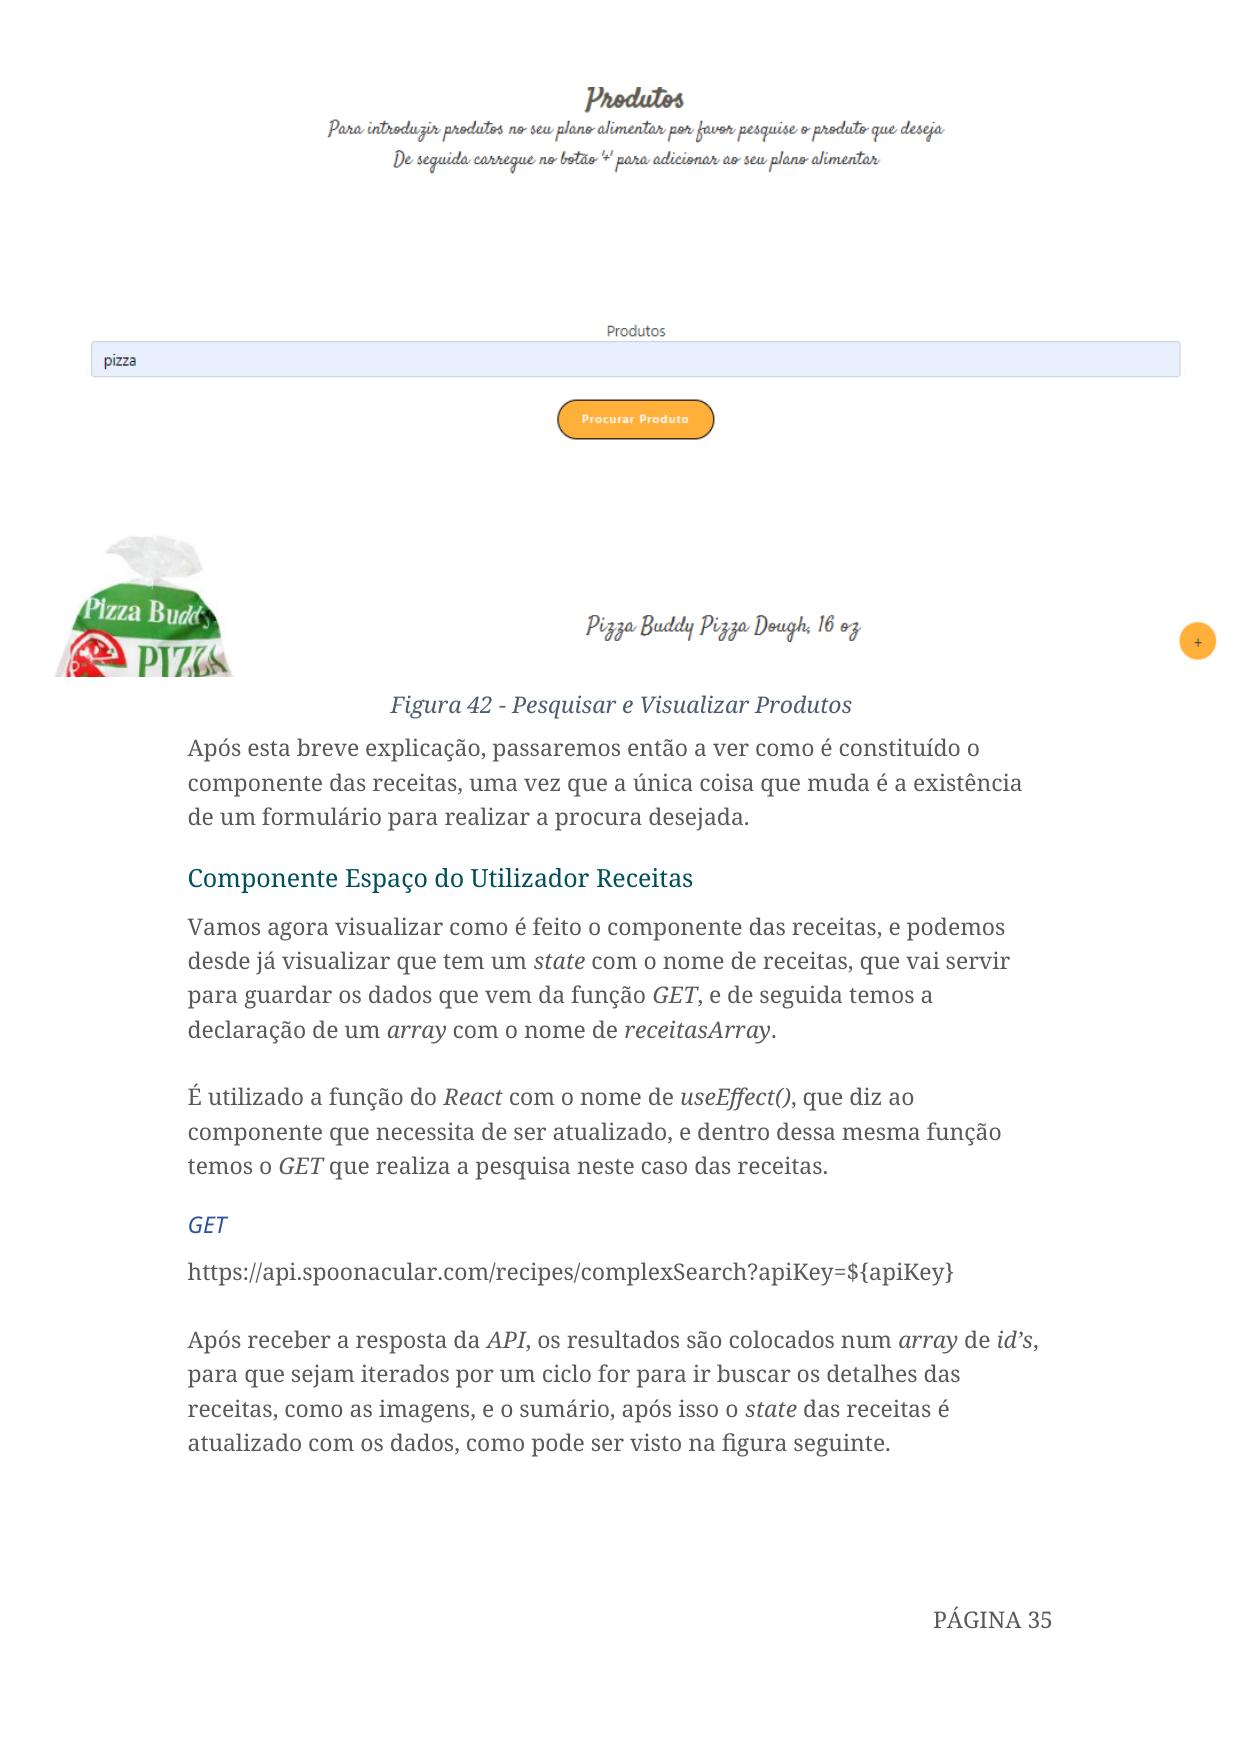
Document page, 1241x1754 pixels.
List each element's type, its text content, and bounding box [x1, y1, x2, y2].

text Após esta breve explicação, passaremos então a ver como é constituído o componente das receitas, uma vez que a única coisa que muda é a existência de um formulário para realizar a procura desejada. [187, 732, 1053, 832]
subtitle GET [187, 1209, 1053, 1241]
text Vamos agora visualizar como é feito o componente das receitas, e podemos desde já visualizar que tem um state com o nome de receitas, que vai servir para guardar os dados que vem da função GET, e de seguida temos a declaração de um array com o nome de receitasArray. [187, 910, 1053, 1045]
text Após receber a resposta da API, os resultados são colocados num array de id’s, para que sejam iterados por um ciclo for para ir buscar os detalhes das receitas, como as imagens, e o sumário, após isso o state das receitas é atualizado com os dados, como pode ser visto na figura seguinte. [187, 1324, 1053, 1458]
text É utilizado a função do React com o nome de useEffect(), que diz ao componente que necessita de ser atualizado, e dentro dessa mesma função temos o GET que realiza a pesquisa neste caso das receitas. [187, 1081, 1053, 1181]
subtitle Componente Espaço do Utilizador Receitas [187, 861, 1053, 894]
table_header Figura 42 - Pesquisar e Visualizar Produtos [25, 75, 1221, 720]
text https://api.spoonacular.com/recipes/complexSearch?apiKey=${apiKey} [187, 1256, 1053, 1287]
